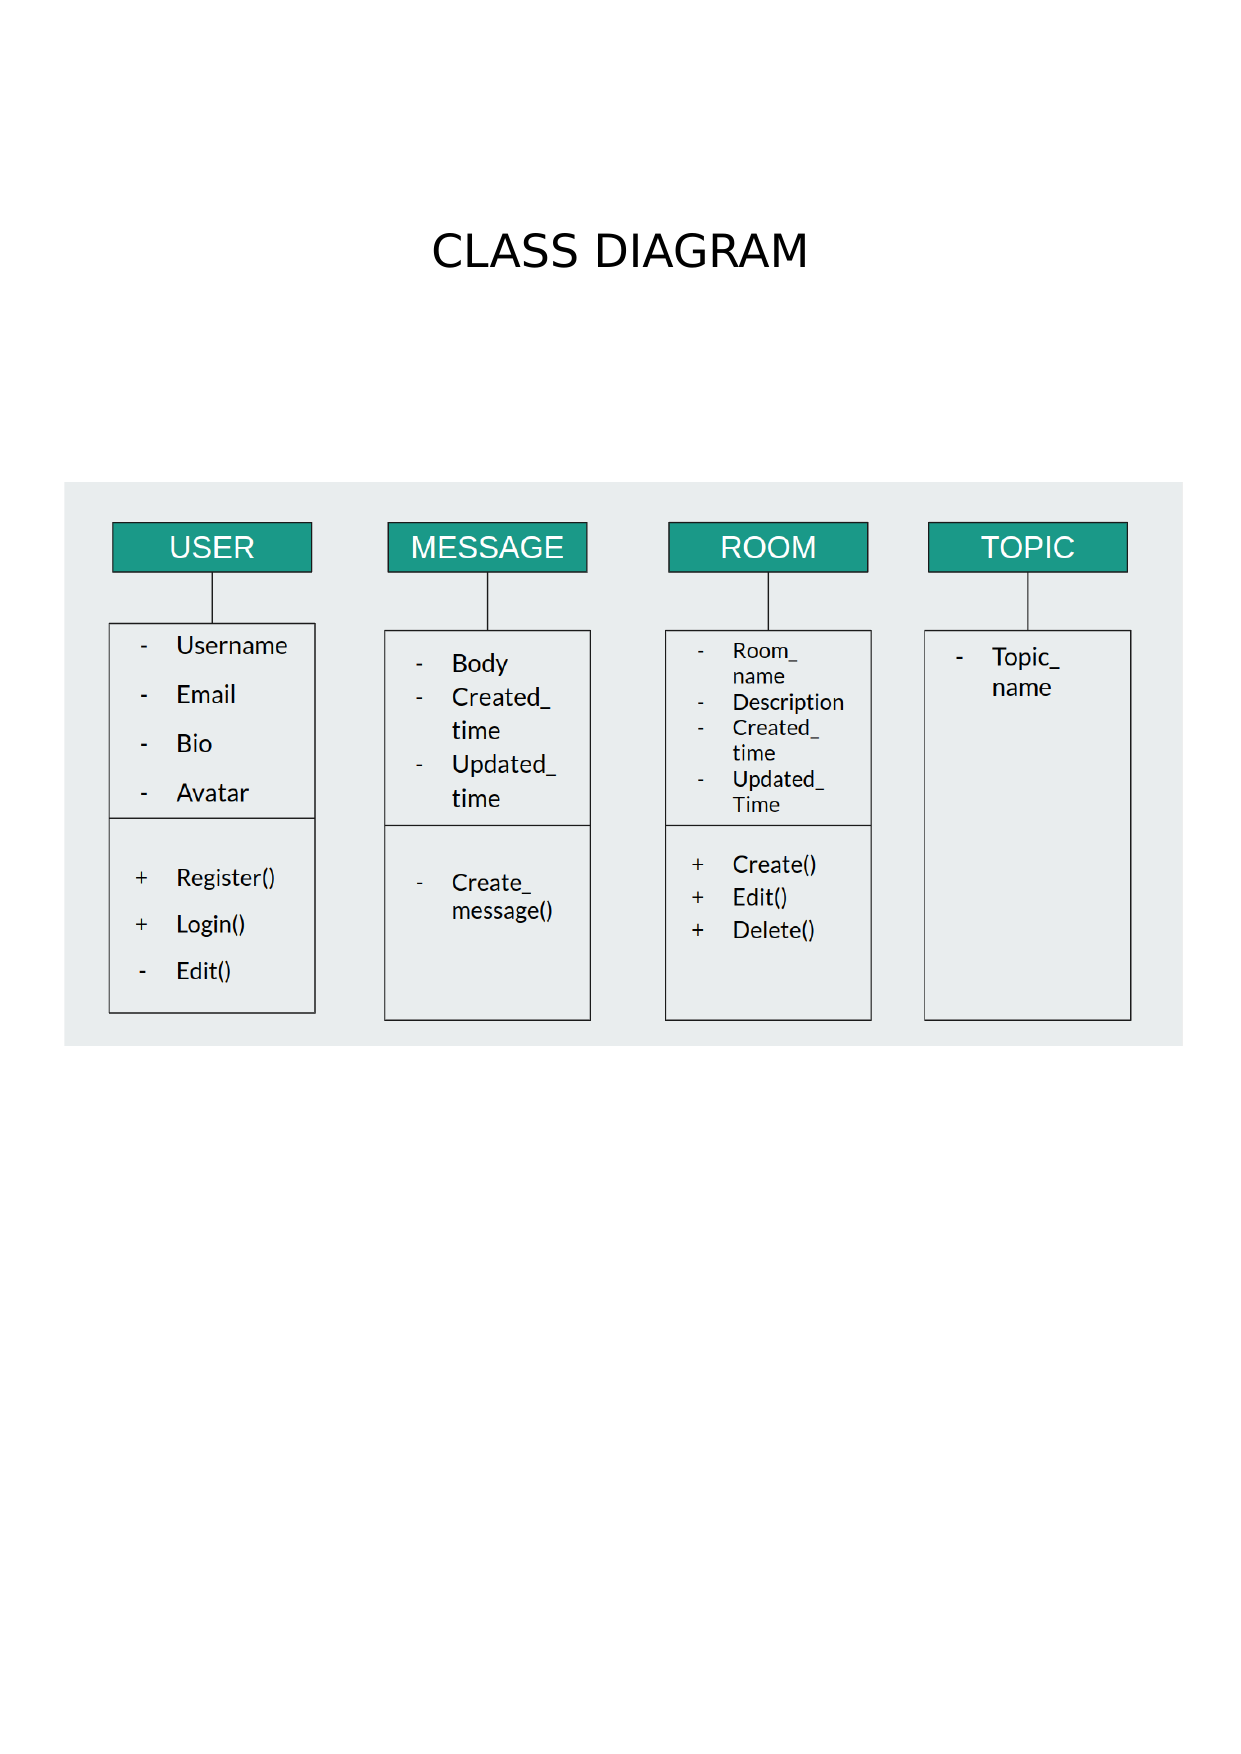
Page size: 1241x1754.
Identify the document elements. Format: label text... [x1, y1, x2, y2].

text CLASS DIAGRAM [118, 225, 1122, 279]
picture [64, 482, 1183, 1046]
